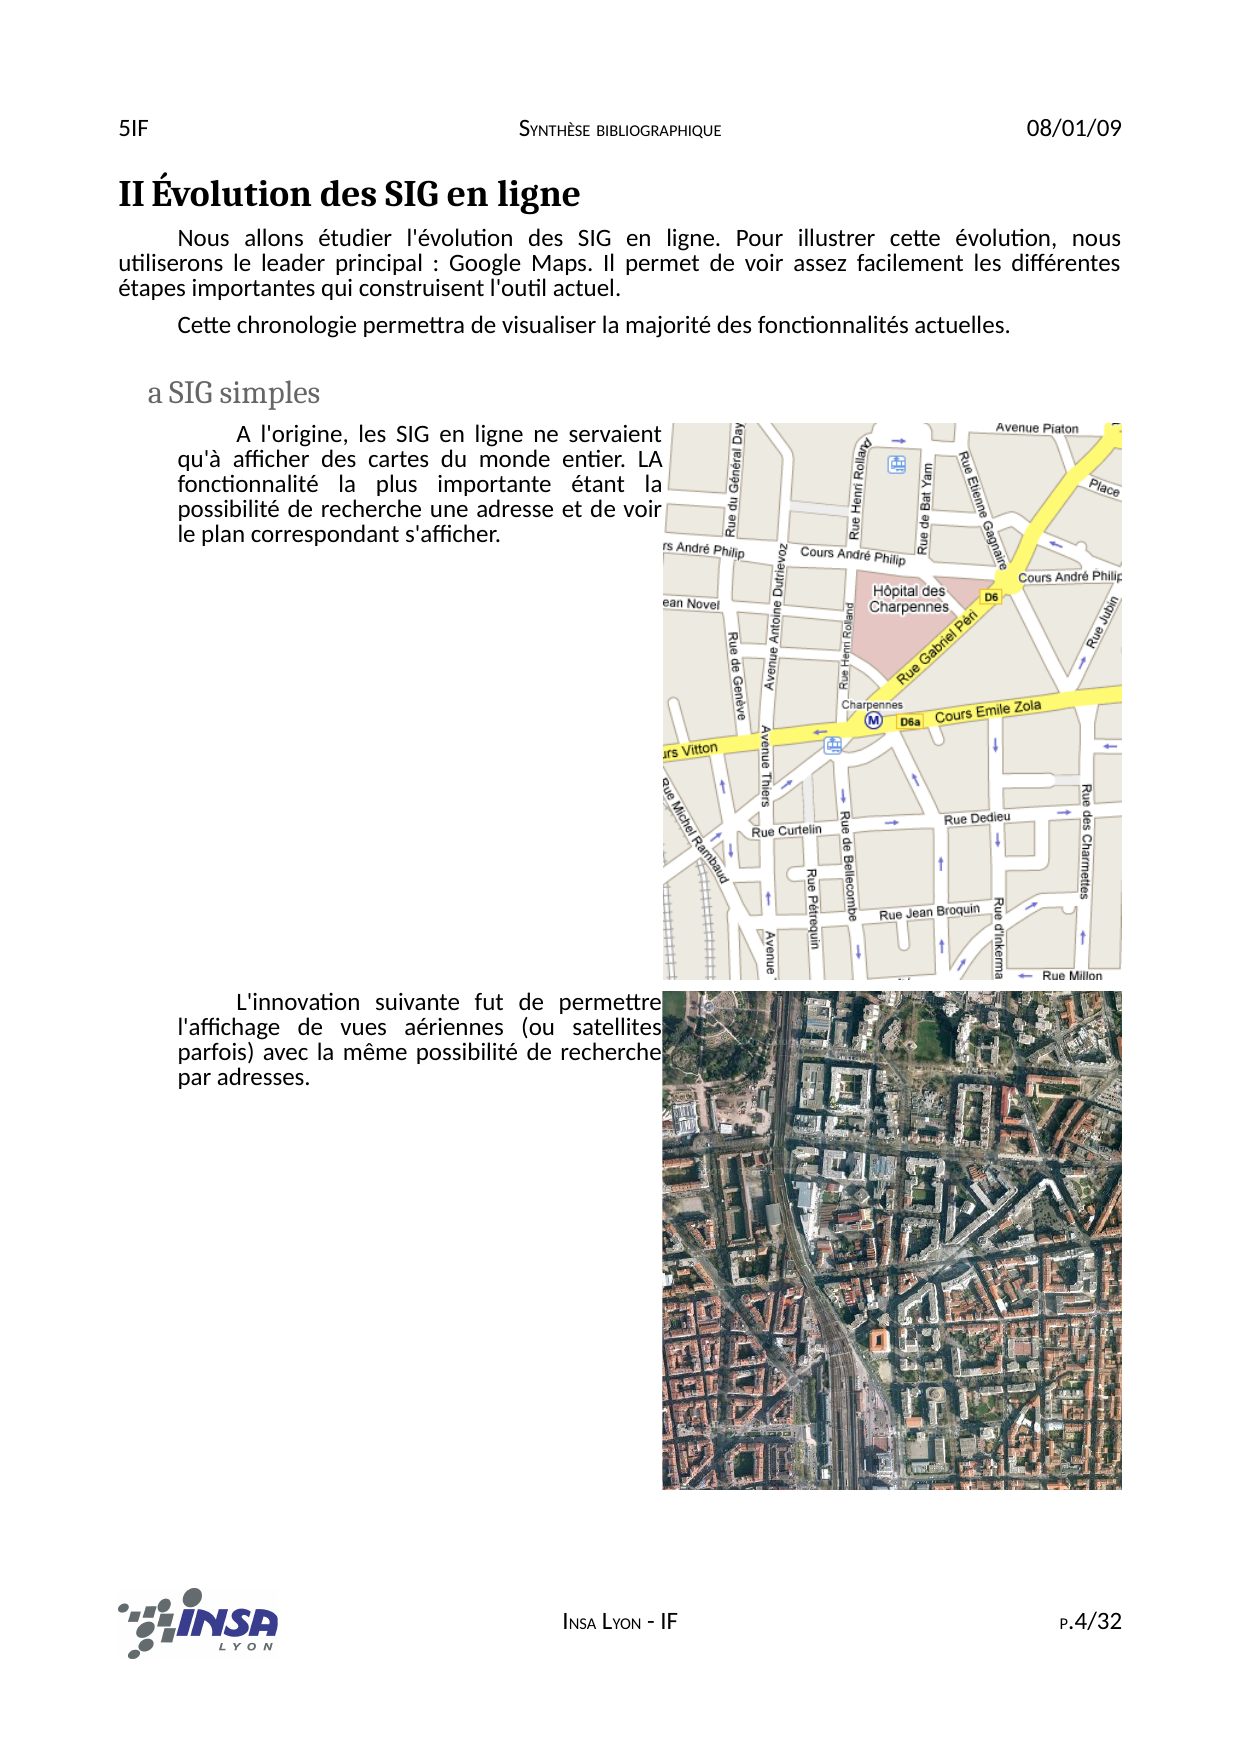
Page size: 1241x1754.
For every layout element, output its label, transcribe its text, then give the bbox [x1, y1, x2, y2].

text L'innovation suivante fut de permettre l'affichage de vues aériennes (ou satellites parfois) avec la même possibilité de recherche par adresses. [177, 991, 662, 1490]
text A l'origine, les SIG en ligne ne servaient qu'à afficher des cartes du monde entier. LA fonctionnalité la plus importante étant la possibilité de recherche une adresse et de voir le plan correspondant s'afficher. [177, 424, 663, 979]
subtitle Évolution des SIG en ligne [118, 173, 1122, 216]
text Nous allons étudier l'évolution des SIG en ligne. Pour illustrer cette évolution, nous utiliserons le leader principal : Google Maps. Il permet de voir assez facilement les différentes étapes importantes qui construisent l'outil actuel. [118, 227, 1122, 302]
picture [118, 1588, 278, 1659]
picture [662, 991, 1122, 1490]
subtitle SIG simples [118, 375, 1122, 412]
picture [663, 423, 1122, 980]
text Cette chronologie permettra de visualiser la majorité des fonctionnalités actuelles. [118, 314, 1122, 339]
